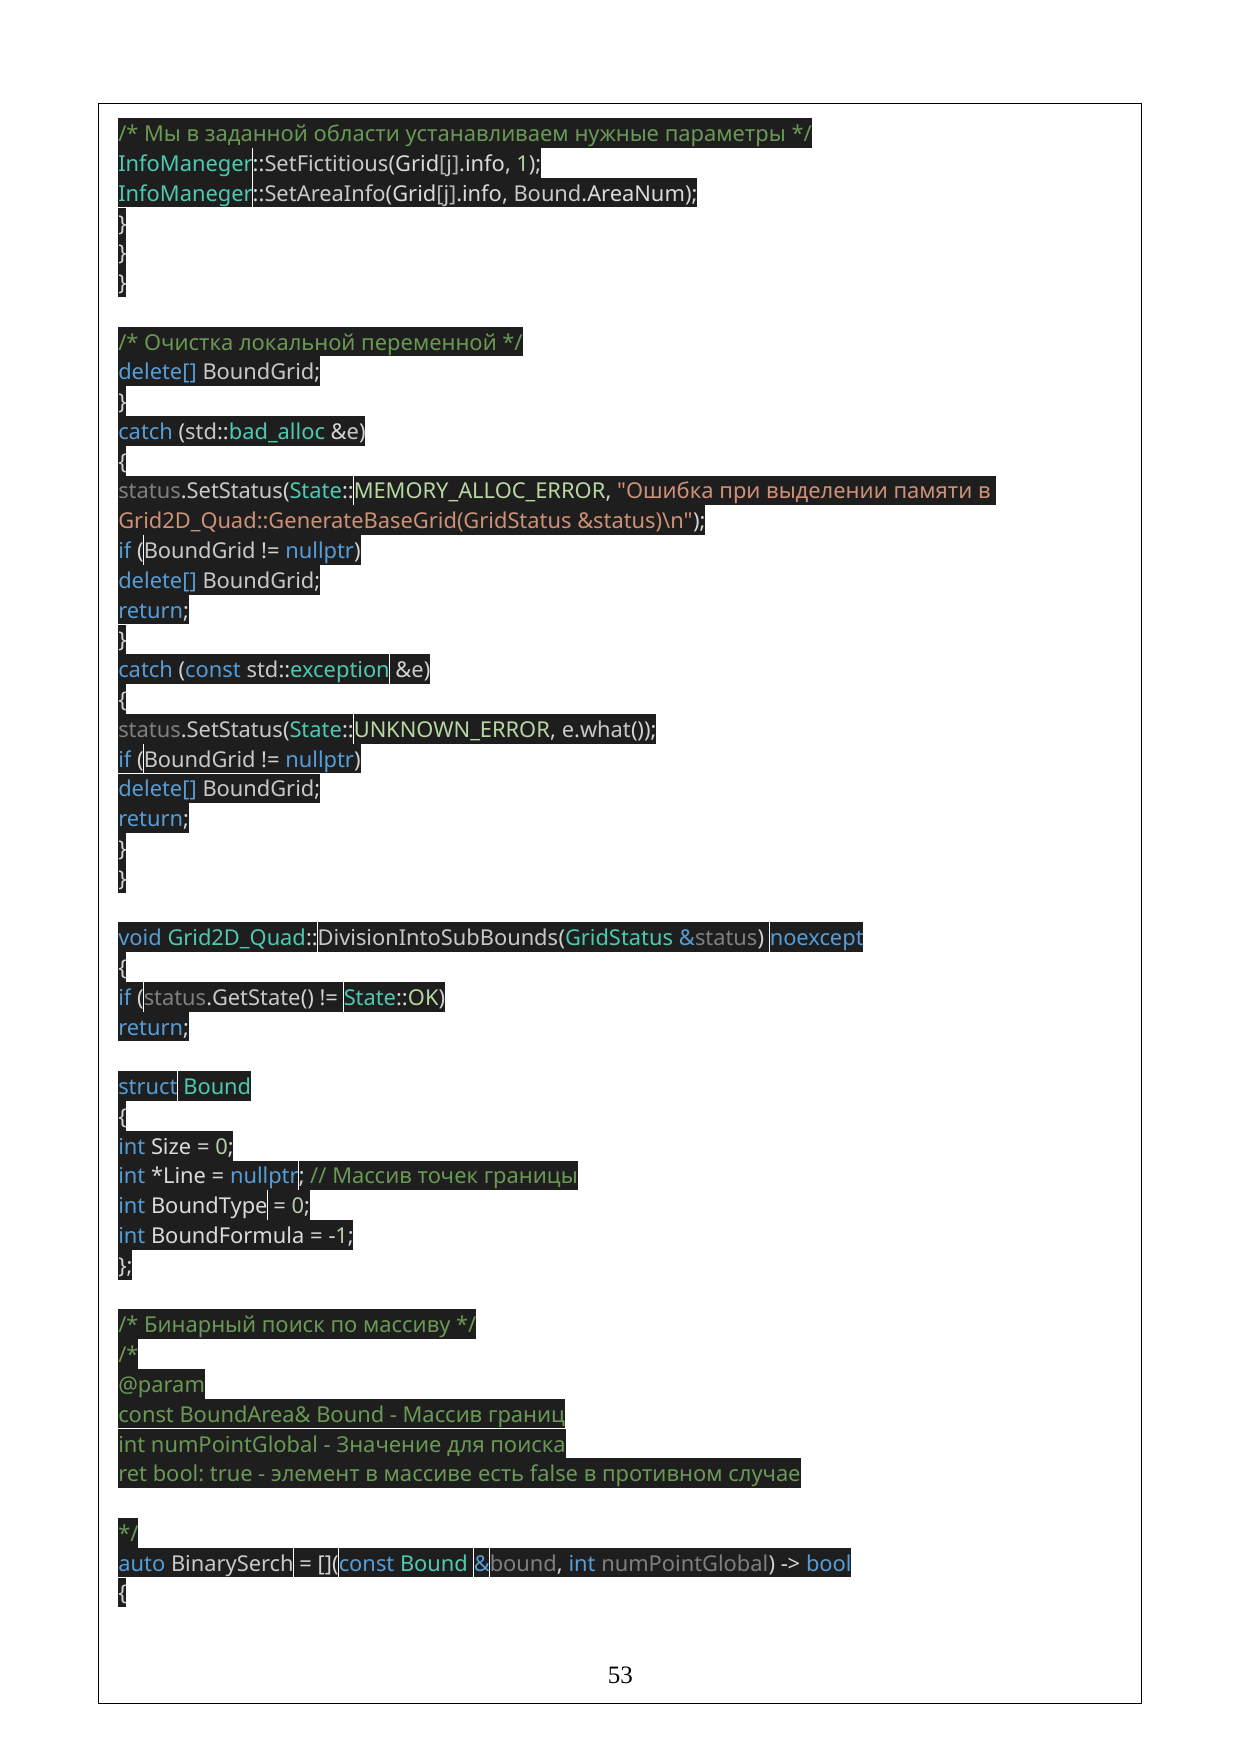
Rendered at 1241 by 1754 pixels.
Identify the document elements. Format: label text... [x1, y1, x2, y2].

text int *Line = nullptr; // Массив точек границы [118, 1161, 1122, 1190]
text } [118, 833, 1122, 863]
text } [118, 624, 1122, 654]
text } [118, 267, 1122, 297]
text auto BinarySerch = [](const Bound &bound, int numPointGlobal) -> bool [118, 1548, 1122, 1577]
text } [118, 207, 1122, 237]
text catch (std::bad_alloc &e) [118, 416, 1122, 446]
text /* Очистка локальной переменной */ [118, 327, 1122, 356]
text return; [118, 803, 1122, 833]
text status.SetStatus(State::MEMORY_ALLOC_ERROR, "Ошибка при выделении памяти в Grid2D_Quad::GenerateBaseGrid(GridStatus &status)\n"); [118, 476, 1122, 535]
text const BoundArea& Bound - Массив границ [118, 1399, 1122, 1428]
text int BoundType = 0; [118, 1190, 1122, 1220]
text if (status.GetState() != State::OK) [118, 982, 1122, 1012]
text delete[] BoundGrid; [118, 356, 1122, 386]
text /* Бинарный поиск по массиву */ [118, 1309, 1122, 1339]
text { [118, 446, 1122, 476]
text delete[] BoundGrid; [118, 773, 1122, 803]
text { [118, 684, 1122, 714]
text int numPointGlobal - Значение для поиска [118, 1428, 1122, 1458]
text int BoundFormula = -1; [118, 1220, 1122, 1250]
text catch (const std::exception &e) [118, 654, 1122, 684]
text { [118, 1101, 1122, 1131]
text InfoManeger::SetFictitious(Grid[j].info, 1); [118, 148, 1122, 178]
text int Size = 0; [118, 1131, 1122, 1161]
text @param [118, 1369, 1122, 1399]
text /* [118, 1339, 1122, 1369]
text if (BoundGrid != nullptr) [118, 744, 1122, 773]
text InfoManeger::SetAreaInfo(Grid[j].info, Bound.AreaNum); [118, 178, 1122, 207]
text delete[] BoundGrid; [118, 565, 1122, 595]
text } [118, 386, 1122, 416]
text return; [118, 1012, 1122, 1041]
text } [118, 237, 1122, 267]
text status.SetStatus(State::UNKNOWN_ERROR, e.what()); [118, 714, 1122, 744]
text { [118, 1577, 1122, 1607]
text void Grid2D_Quad::DivisionIntoSubBounds(GridStatus &status) noexcept [118, 922, 1122, 952]
text */ [118, 1518, 1122, 1548]
text if (BoundGrid != nullptr) [118, 535, 1122, 565]
text /* Мы в заданной области устанавливаем нужные параметры */ [118, 118, 1122, 148]
text ret bool: true - элемент в массиве есть false в противном случае [118, 1458, 1122, 1488]
text struct Bound [118, 1071, 1122, 1101]
text { [118, 952, 1122, 982]
text return; [118, 595, 1122, 624]
text }; [118, 1250, 1122, 1280]
text } [118, 863, 1122, 893]
